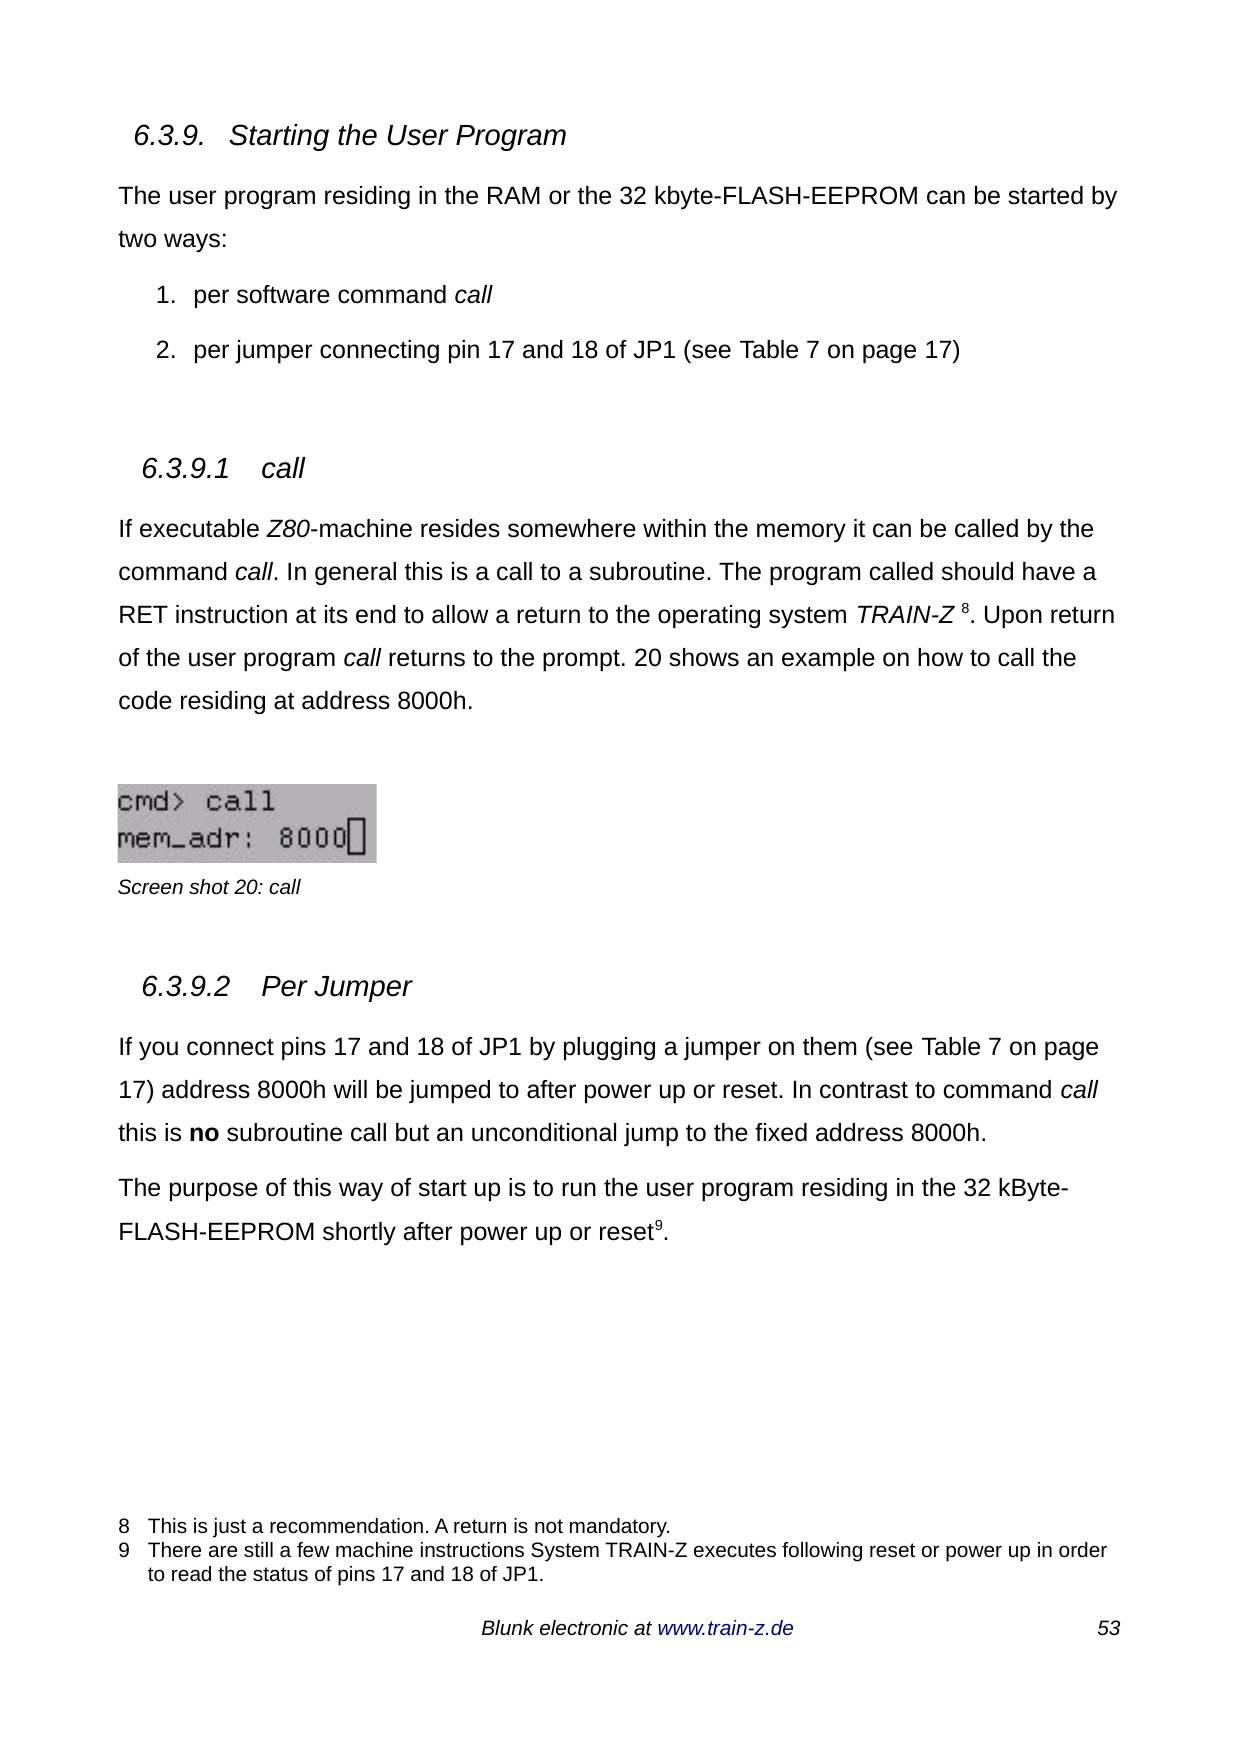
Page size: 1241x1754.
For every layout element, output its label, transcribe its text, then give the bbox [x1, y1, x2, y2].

picture [117, 784, 377, 863]
text The purpose of this way of start up is to run the user program residing in the 32 kByte-FLASH-EEPROM shortly after power up or reset. [118, 1173, 1122, 1245]
text If you connect pins 17 and 18 of JP1 by plugging a jumper on them (see Table 7 on page 18) address 8000h will be jumped to after power up or reset. In contrast to command call this is no subroutine call but an unconditional jump to the fixed address 8000h. [118, 1031, 1122, 1146]
text The user program residing in the RAM or the 32 kbyte-FLASH-EEPROM can be started by two ways: [118, 181, 1122, 253]
subtitle Per Jumper [133, 858, 1122, 1002]
list per software command call [156, 279, 1122, 308]
subtitle call [133, 451, 1122, 484]
text This is just a recommendation. A return is not mandatory. [118, 1514, 1122, 1538]
text There are still a few machine instructions System TRAIN-Z executes following reset or power up in order to read the status of pins 17 and 18 of JP1. [118, 1538, 1122, 1586]
subtitle Starting the User Program [133, 118, 1122, 152]
text If executable Z80-machine resides somewhere within the memory it can be called by the command call. In general this is a call to a subroutine. The program called should have a RET instruction at its end to allow a return to the operating system TRAIN-Z . Upon return of the user program call returns to the prompt. 20 shows an example on how to call the code residing at address 8000h. [118, 514, 1122, 715]
text Screen shot 20: call [117, 863, 376, 899]
list per jumper connecting pin 17 and 18 of JP1 (see Table 7 on page 18) [156, 335, 1122, 364]
